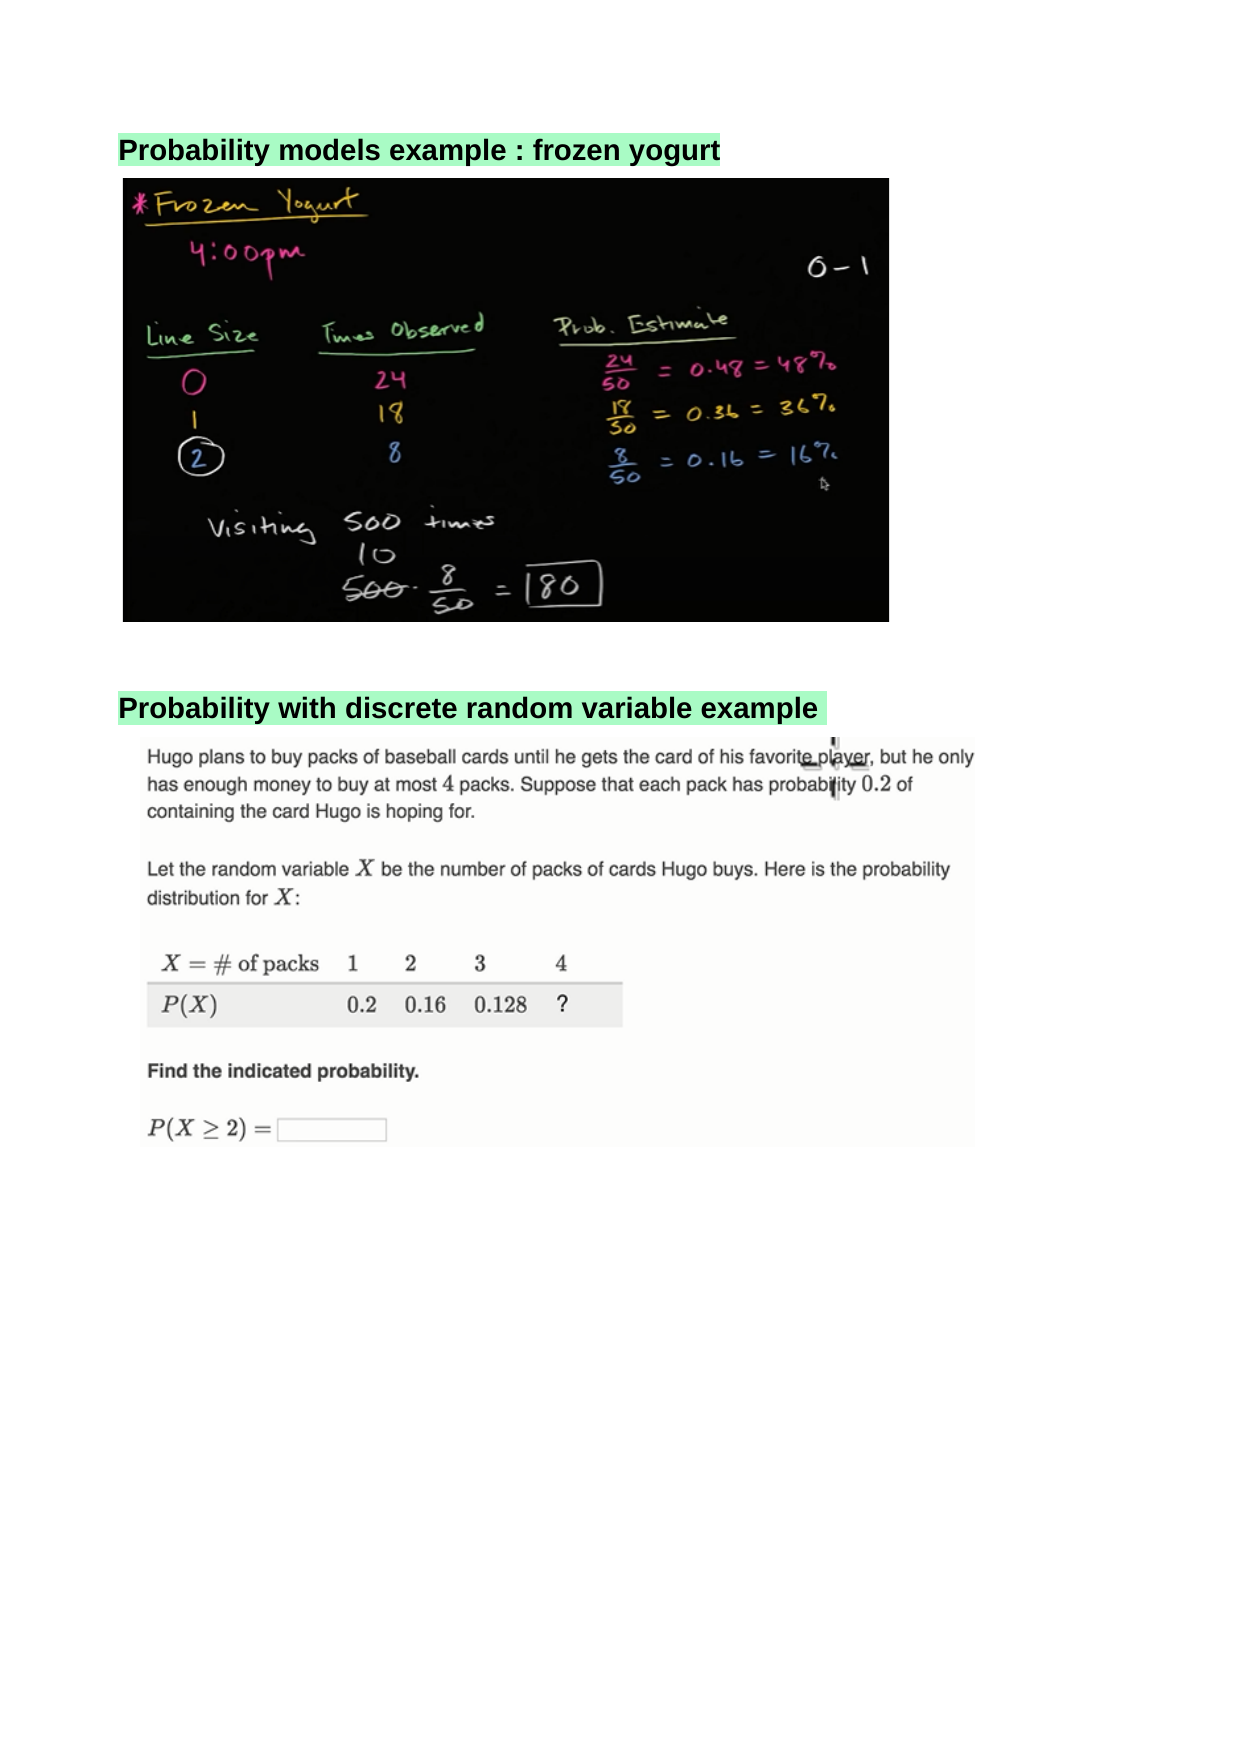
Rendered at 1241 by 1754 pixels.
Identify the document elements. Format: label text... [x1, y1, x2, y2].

subtitle Probability with discrete random variable example [827, 691, 1122, 725]
picture [122, 178, 890, 622]
subtitle Probability models example : frozen yogurt [720, 133, 1122, 166]
picture [140, 737, 975, 1147]
